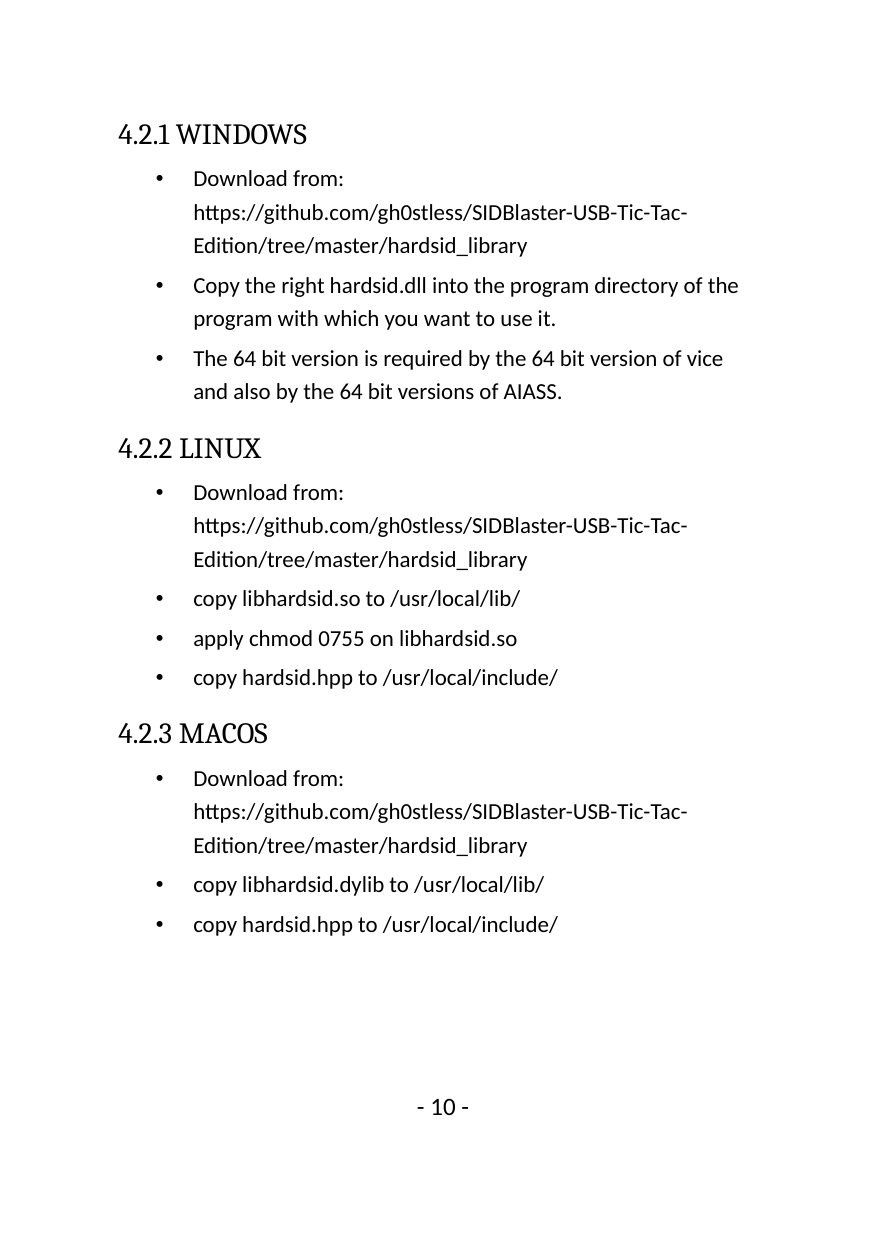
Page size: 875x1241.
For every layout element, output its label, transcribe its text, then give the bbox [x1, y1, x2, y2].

list apply chmod 0755 on libhardsid.so [156, 624, 756, 652]
subtitle Windows [118, 118, 756, 152]
list Copy the right hardsid.dll into the program directory of the program with which you want to use it. [156, 271, 756, 332]
list Download from: https://github.com/gh0stless/SIDBlaster-USB-Tic-Tac-Edition/tree/master/hardsid_library [156, 764, 756, 859]
list The 64 bit version is required by the 64 bit version of vice and also by the 64 bit versions of AIASS. [156, 344, 756, 406]
list copy libhardsid.dylib to /usr/local/lib/ [156, 870, 756, 898]
list copy hardsid.hpp to /usr/local/include/ [156, 663, 756, 691]
list Download from: https://github.com/gh0stless/SIDBlaster-USB-Tic-Tac-Edition/tree/master/hardsid_library [156, 164, 756, 259]
list copy libhardsid.so to /usr/local/lib/ [156, 584, 756, 612]
list copy hardsid.hpp to /usr/local/include/ [156, 910, 756, 938]
list Download from: https://github.com/gh0stless/SIDBlaster-USB-Tic-Tac-Edition/tree/master/hardsid_library [156, 478, 756, 573]
subtitle MacOS [118, 717, 756, 751]
subtitle Linux [118, 432, 756, 465]
